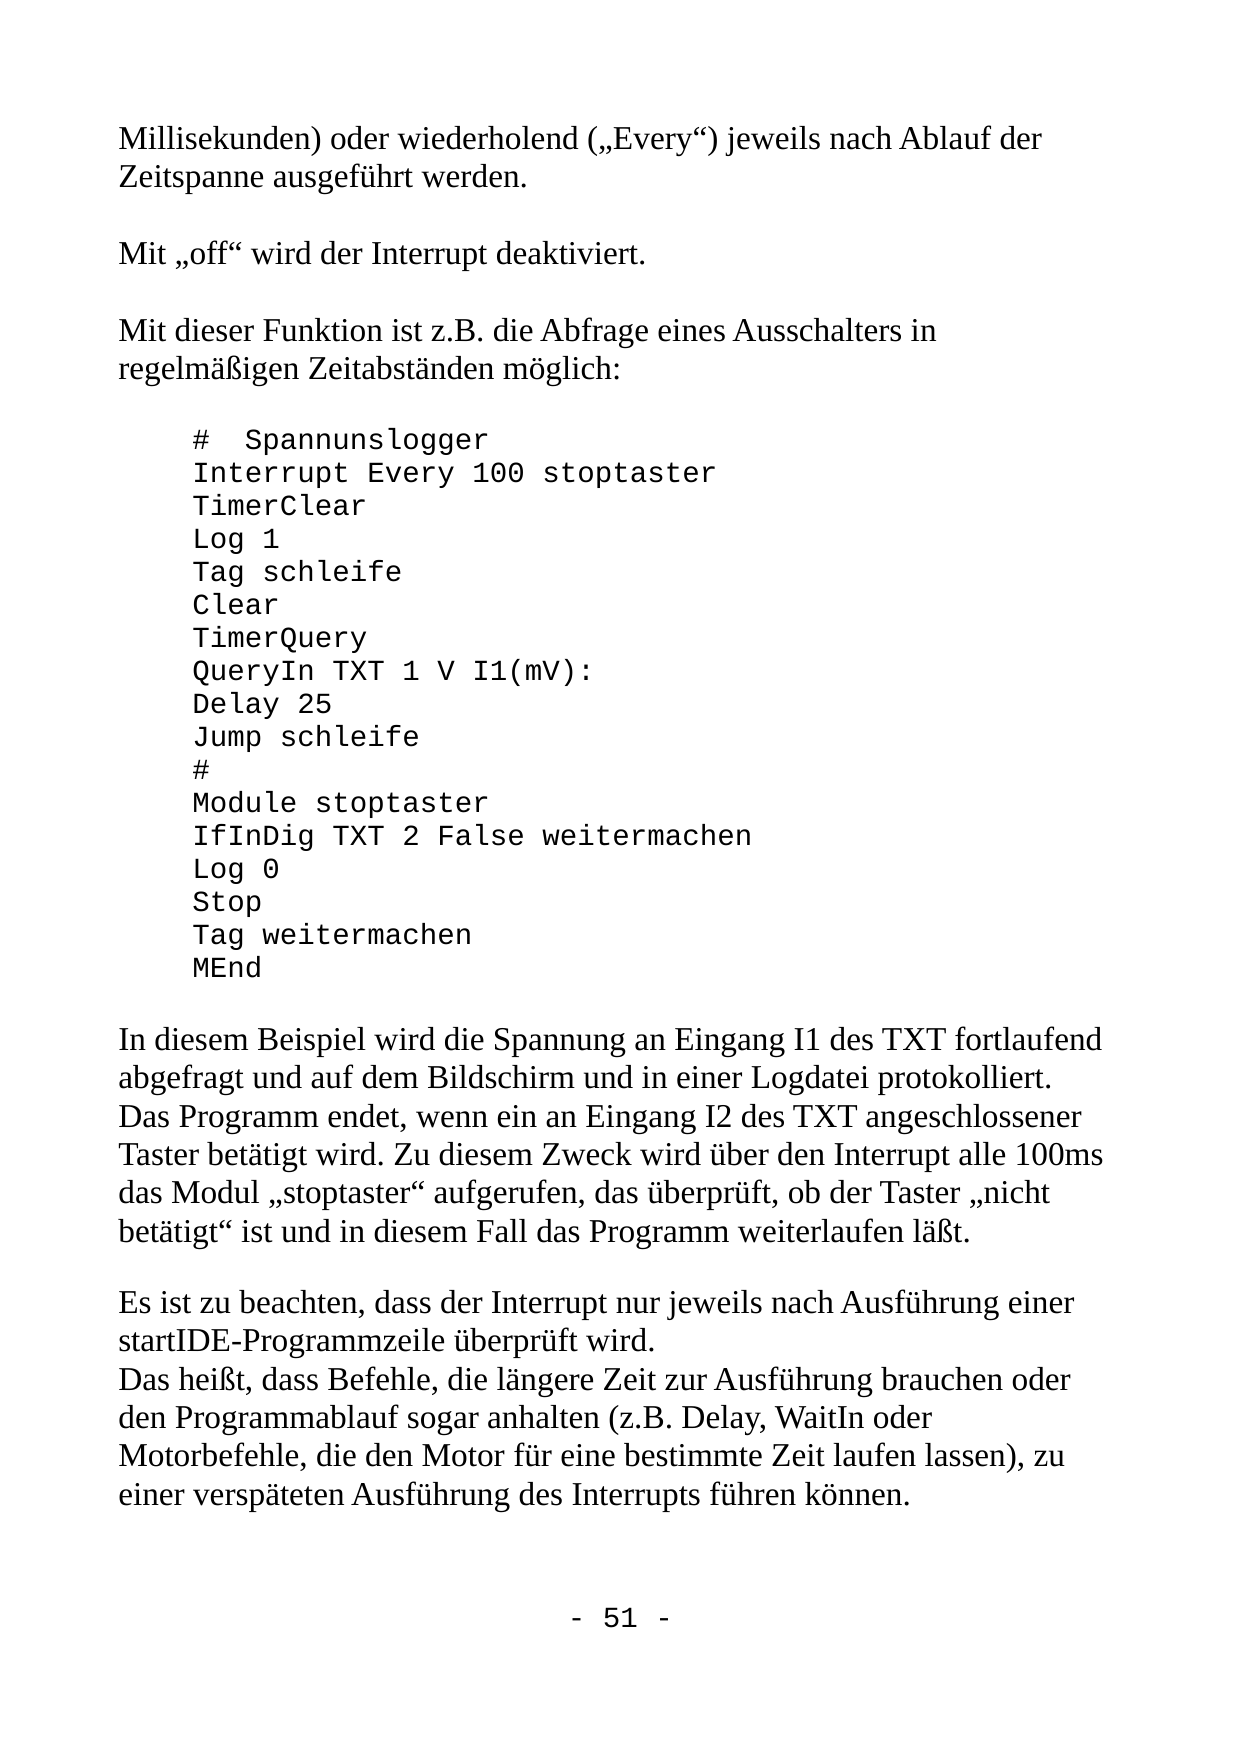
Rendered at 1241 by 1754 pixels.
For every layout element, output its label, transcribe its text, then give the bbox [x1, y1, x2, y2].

text Das Programm endet, wenn ein an Eingang I2 des TXT angeschlossener Taster betätigt wird. Zu diesem Zweck wird über den Interrupt alle 100ms das Modul „stoptaster“ aufgerufen, das überprüft, ob der Taster „nicht betätigt“ ist und in diesem Fall das Programm weiterlaufen läßt. [118, 1096, 1122, 1249]
text # Module stoptaster IfInDig TXT 2 False weitermachen Log 0 Stop Tag weitermachen MEnd [118, 755, 1122, 986]
text # Spannunslogger Interrupt Every 100 stoptaster TimerClear Log 1 Tag schleife Clear TimerQuery QueryIn TXT 1 V I1(mV): Delay 25 Jump schleife [118, 425, 1122, 755]
text Millisekunden) oder wiederholend („Every“) jeweils nach Ablauf der Zeitspanne ausgeführt werden. [118, 118, 1122, 195]
text Mit dieser Funktion ist z.B. die Abfrage eines Ausschalters in regelmäßigen Zeitabständen möglich: [118, 310, 1122, 386]
text Mit „off“ wird der Interrupt deaktiviert. [118, 233, 1122, 271]
text Es ist zu beachten, dass der Interrupt nur jeweils nach Ausführung einer startIDE-Programmzeile überprüft wird. [118, 1282, 1122, 1359]
text Das heißt, dass Befehle, die längere Zeit zur Ausführung brauchen oder den Programmablauf sogar anhalten (z.B. Delay, WaitIn oder Motorbefehle, die den Motor für eine bestimmte Zeit laufen lassen), zu einer verspäteten Ausführung des Interrupts führen können. [118, 1359, 1122, 1512]
text In diesem Beispiel wird die Spannung an Eingang I1 des TXT fortlaufend abgefragt und auf dem Bildschirm und in einer Logdatei protokolliert. [118, 1019, 1122, 1096]
